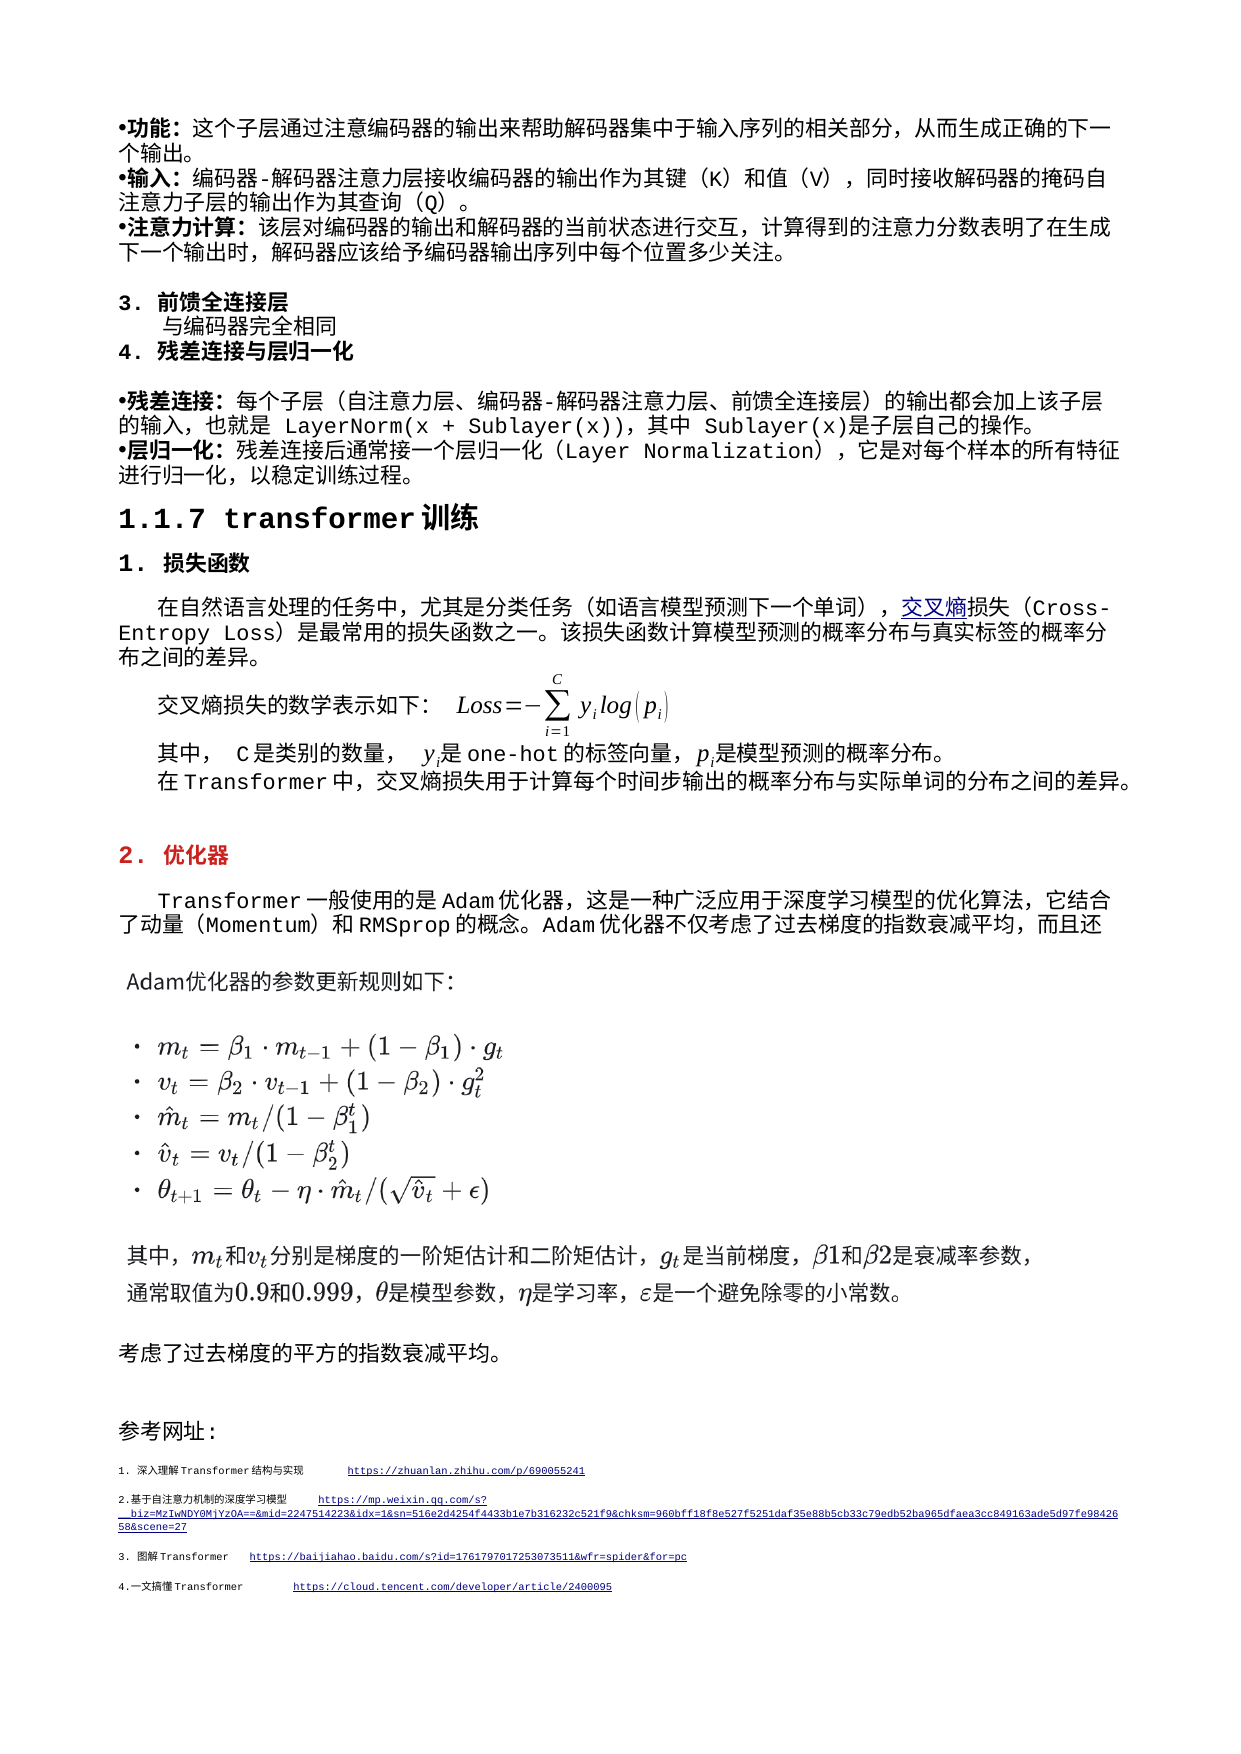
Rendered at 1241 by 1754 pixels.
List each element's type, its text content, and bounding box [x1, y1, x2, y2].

list 功能：这个子层通过注意编码器的输出来帮助解码器集中于输入序列的相关部分，从而生成正确的下一个输出。 [118, 118, 1122, 168]
text 1. 深入理解Transformer结构与实现 https://zhuanlan.zhihu.com/p/690055241 [118, 1466, 1122, 1477]
text 与编码器完全相同 [118, 316, 1122, 341]
text 4. 残差连接与层归一化 [118, 341, 1122, 366]
list 层归一化：残差连接后通常接一个层归一化（Layer Normalization），它是对每个样本的所有特征进行归一化，以稳定训练过程。 [118, 440, 1122, 490]
list 在Transformer中，交叉熵损失用于计算每个时间步输出的概率分布与实际单词的分布之间的差异。 [118, 771, 1122, 796]
text 2. 优化器 [118, 843, 1122, 871]
list 在自然语言处理的任务中，尤其是分类任务（如语言模型预测下一个单词），交叉熵损失（Cross-Entropy Loss）是最常用的损失函数之一。该损失函数计算模型预测的概率分布与真实标签的概率分布之间的差异。 [118, 597, 1122, 672]
list 其中， C是类别的数量， 是one-hot的标签向量，是模型预测的概率分布。 [118, 739, 1122, 771]
text 4.一文搞懂Transformer https://cloud.tencent.com/developer/article/2400095 [118, 1582, 1122, 1593]
list 残差连接：每个子层（自注意力层、编码器-解码器注意力层、前馈全连接层）的输出都会加上该子层的输入，也就是 LayerNorm(x + Sublayer(x))，其中 Sublayer(x)是子层自己的操作。 [118, 391, 1122, 440]
text 2.基于自注意力机制的深度学习模型 https://mp.weixin.qq.com/s?__biz=MzIwNDY0MjYzOA==&mid=2247514223&idx=1&sn=516e2d4254f4433b1e7b316232c521f9&chksm=960bff18f8e527f5251daf35e88b5cb33c79edb52ba965dfaea3cc849163ade5d97fe9842658&scene=27 [118, 1495, 1122, 1534]
text 3. 图解Transformer https://baijiahao.baidu.com/s?id=1761797017253073511&wfr=spider&for=pc [118, 1552, 1122, 1564]
text 参考网址: [118, 1421, 1122, 1446]
picture [118, 952, 1123, 1343]
text 1. 损失函数 [118, 550, 1122, 578]
list 考虑了过去梯度的平方的指数衰减平均。 [118, 1343, 1122, 1368]
text 3. 前馈全连接层 [118, 292, 1122, 316]
list 注意力计算：该层对编码器的输出和解码器的当前状态进行交互，计算得到的注意力分数表明了在生成下一个输出时，解码器应该给予编码器输出序列中每个位置多少关注。 [118, 217, 1122, 267]
list 输入：编码器-解码器注意力层接收编码器的输出作为其键（K）和值（V），同时接收解码器的掩码自注意力子层的输出作为其查询（Q）。 [118, 168, 1122, 217]
list 交叉熵损失的数学表示如下： [118, 672, 1122, 739]
list Transformer一般使用的是Adam优化器，这是一种广泛应用于深度学习模型的优化算法，它结合了动量（Momentum）和RMSprop的概念。Adam优化器不仅考虑了过去梯度的指数衰减平均，而且还 [118, 890, 1122, 952]
subtitle 1.1.7 transformer训练 [118, 504, 1122, 538]
